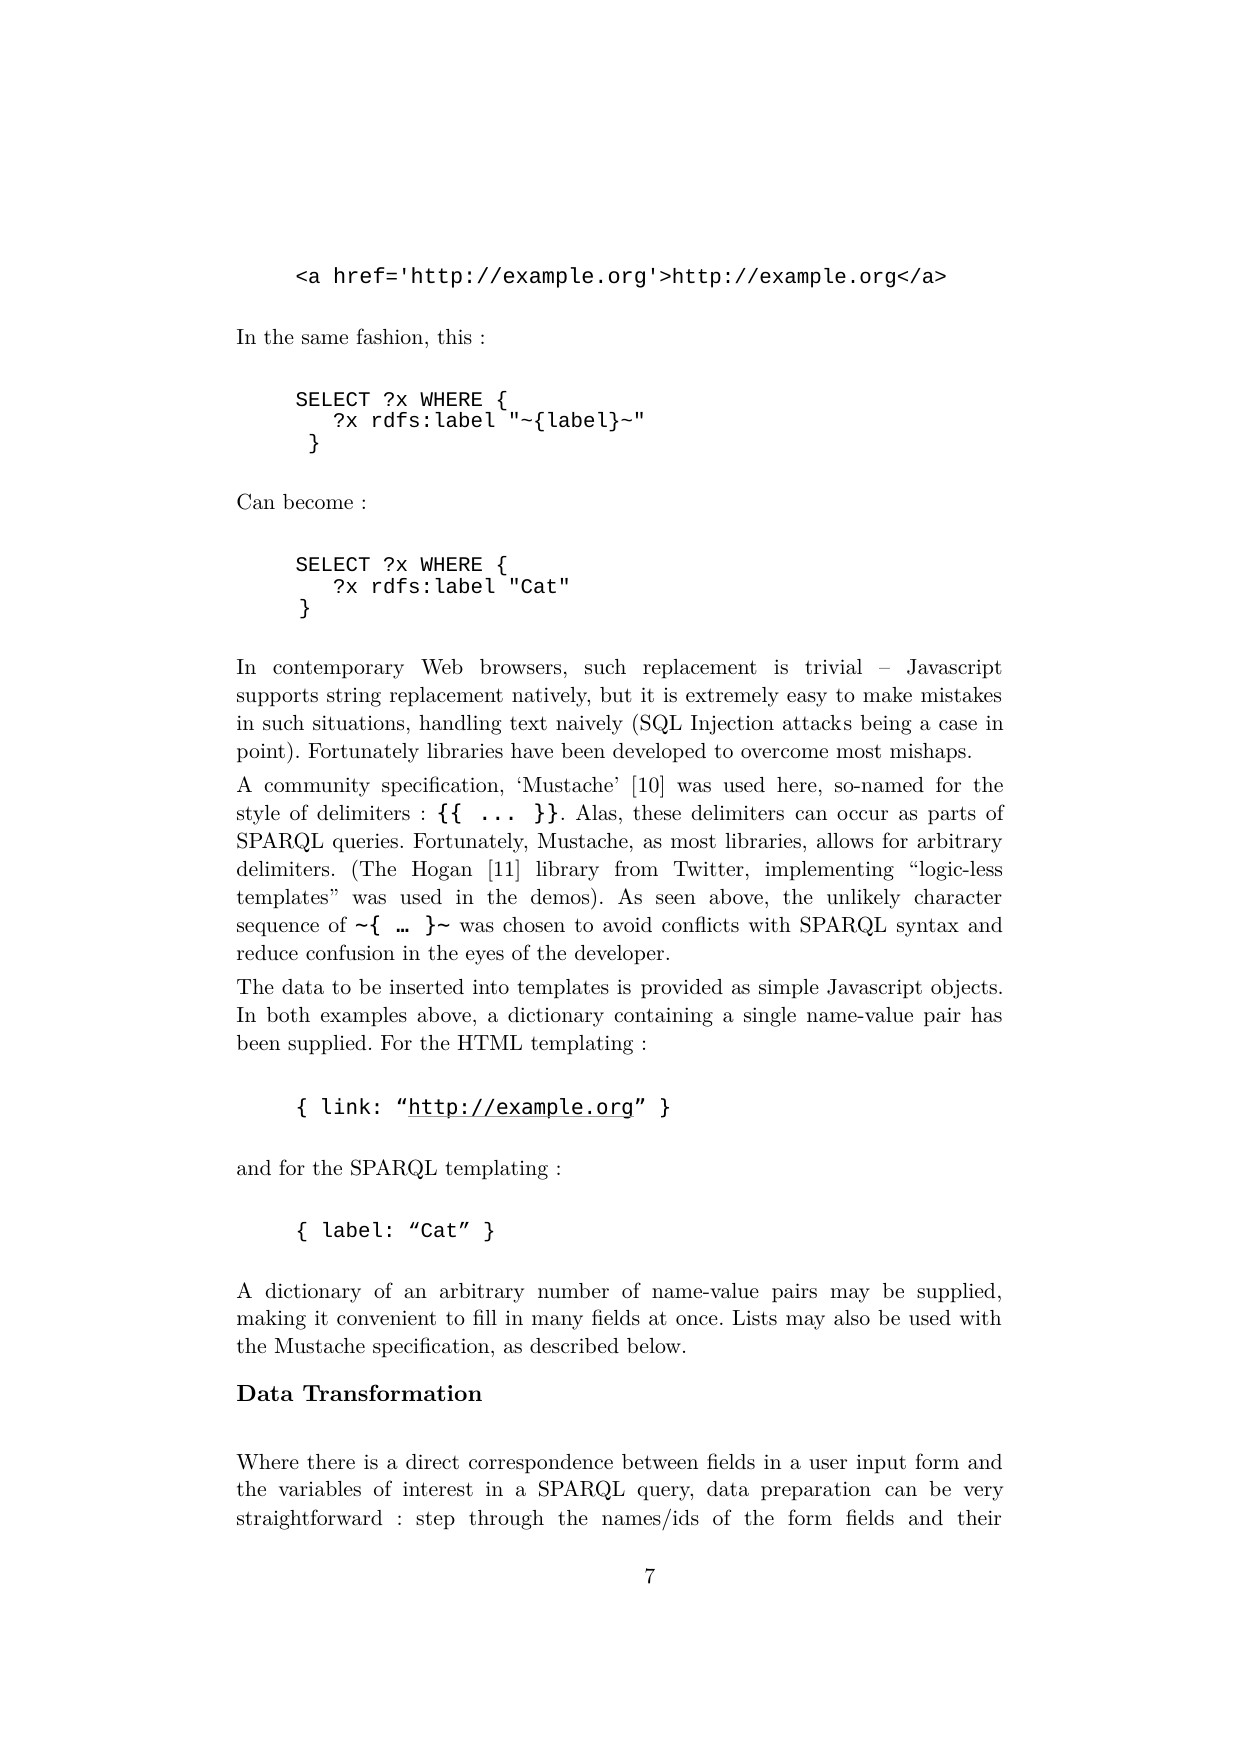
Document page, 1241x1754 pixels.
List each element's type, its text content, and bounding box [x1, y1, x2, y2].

text The data to be inserted into templates is provided as simple Javascript objects. In both examples above, a dictionary containing a single name-value pair has been supplied. For the HTML templating : [236, 972, 1004, 1056]
text A community specification, ‘Mustache’ [10] was used here, so-named for the style of delimiters : {{ ... }}. Alas, these delimiters can occur as parts of SPARQL queries. Fortunately, Mustache, as most libraries, allows for arbitrary delimiters. (The Hogan [11] library from Twitter, implementing “logic-less templates” was used in the demos). As seen above, the unlikely character sequence of ~{ … }~ was chosen to avoid conflicts with SPARQL syntax and reduce confusion in the eyes of the developer. [236, 770, 1004, 966]
text SELECT ?x WHERE { [236, 389, 1004, 411]
text Where there is a direct correspondence between fields in a user input form and the variables of interest in a SPARQL query, data preparation can be very straightforward : step through the names/ids of the form fields and their [236, 1447, 1004, 1531]
text A dictionary of an arbitrary number of name-value pairs may be supplied, making it convenient to fill in many fields at once. Lists may also be used with the Mustache specification, as described below. [236, 1276, 1004, 1360]
text In the same fashion, this : [236, 322, 1004, 350]
subtitle Data Transformation [236, 1377, 1004, 1407]
text ?x rdfs:label "Cat" [236, 576, 1004, 597]
text <a href='http://example.org'>http://example.org</a> [236, 266, 1004, 288]
text } [236, 597, 1004, 619]
text ?x rdfs:label "~{label}~" [236, 411, 1004, 432]
text In contemporary Web browsers, such replacement is trivial – Javascript supports string replacement natively, but it is extremely easy to make mistakes in such situations, handling text naively (SQL Injection attacks being a case in point). Fortunately libraries have been developed to overcome most mishaps. [236, 652, 1004, 764]
text { link: “http://example.org” } [236, 1096, 1004, 1119]
text { label: “Cat” } [236, 1221, 1004, 1242]
text SELECT ?x WHERE { [236, 555, 1004, 576]
text and for the SPARQL templating : [236, 1153, 1004, 1181]
text } [236, 432, 1004, 453]
text Can become : [236, 487, 1004, 515]
